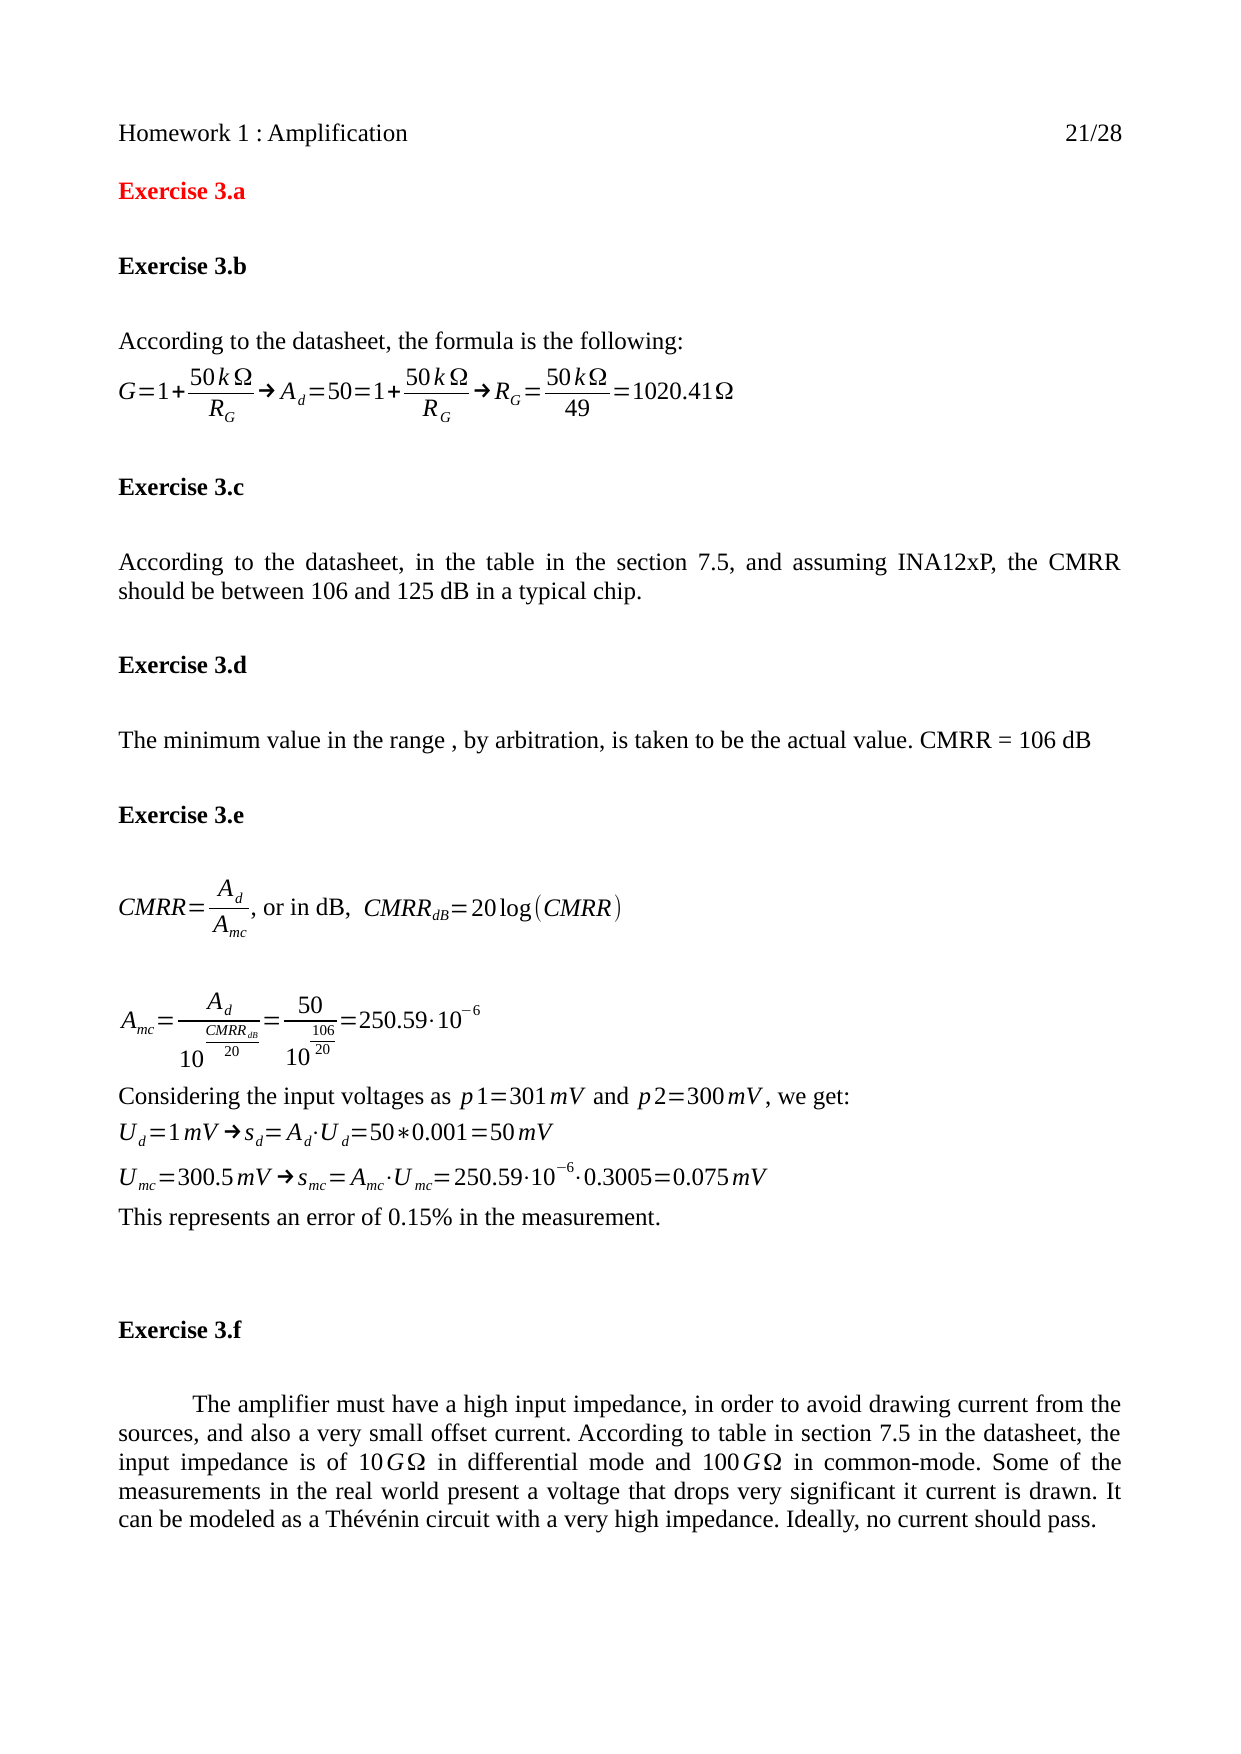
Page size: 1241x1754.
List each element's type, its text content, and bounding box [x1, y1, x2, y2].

text The minimum value in the range , by arbitration, is taken to be the actual value. CMRR = 106 dB [118, 725, 1122, 754]
text Considering the input voltages as and , we get: [118, 1081, 1122, 1110]
text Exercise 3.a [118, 176, 1122, 205]
text Exercise 3.c [118, 472, 1122, 501]
text , or in dB, [118, 875, 1122, 941]
text According to the datasheet, the formula is the following: [118, 326, 1122, 355]
text Exercise 3.d [118, 651, 1122, 679]
text Exercise 3.e [118, 800, 1122, 829]
text Exercise 3.b [118, 251, 1122, 280]
text This represents an error of 0.15% in the measurement. [118, 1202, 1122, 1231]
text The amplifier must have a high input impedance, in order to avoid drawing current from the sources, and also a very small offset current. According to table in section 7.5 in the datasheet, the input impedance is of in differential mode and in common-mode. Some of the measurements in the real world present a voltage that drops very significant it current is drawn. It can be modeled as a Thévénin circuit with a very high impedance. Ideally, no current should pass. [118, 1389, 1122, 1533]
text According to the datasheet, in the table in the section 7.5, and assuming INA12xP, the CMRR should be between 106 and 125 dB in a typical chip. [118, 547, 1122, 604]
text Exercise 3.f [118, 1315, 1122, 1343]
